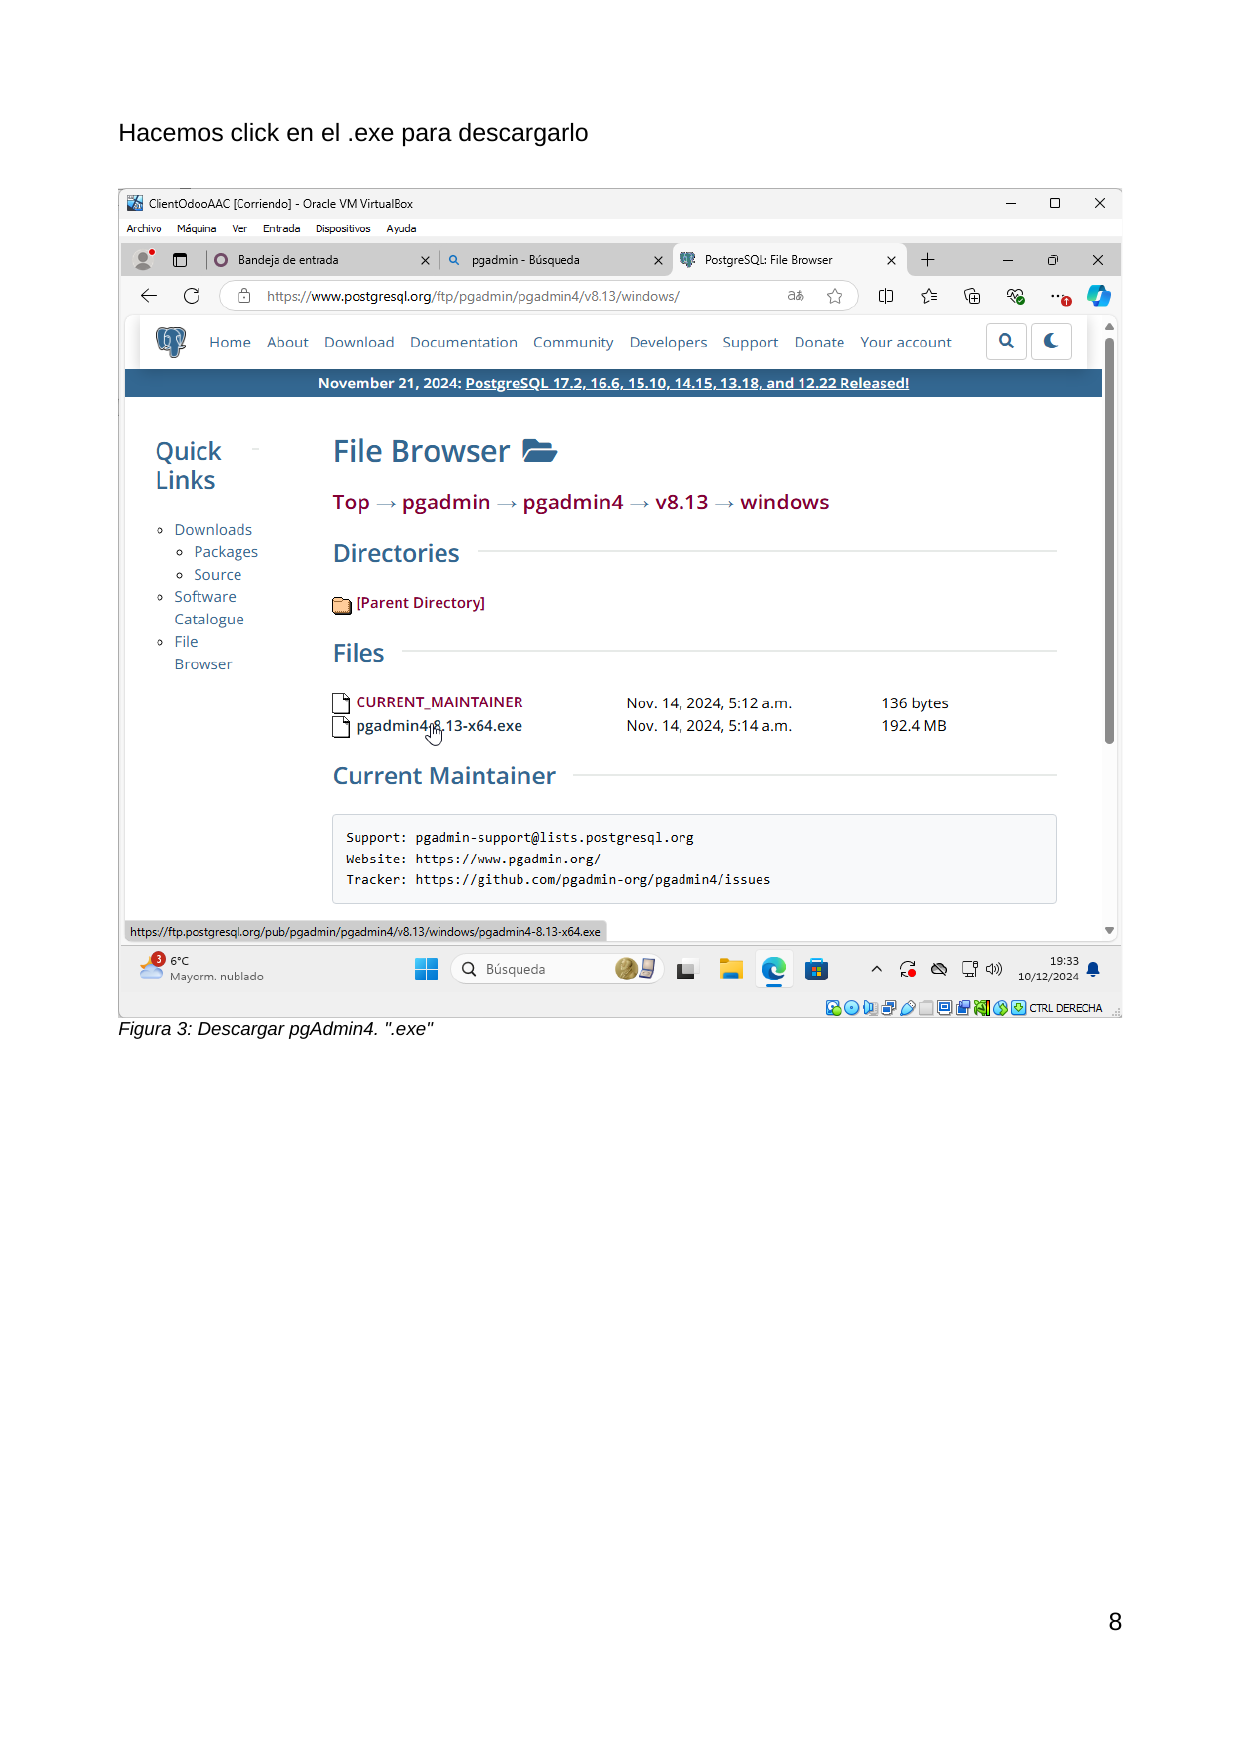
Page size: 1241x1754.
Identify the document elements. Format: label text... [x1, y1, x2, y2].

picture [118, 188, 1123, 1018]
text Figura 3: Descargar pgAdmin4. ".exe" [118, 1018, 1122, 1039]
text Hacemos click en el .exe para descargarlo [118, 118, 1122, 147]
